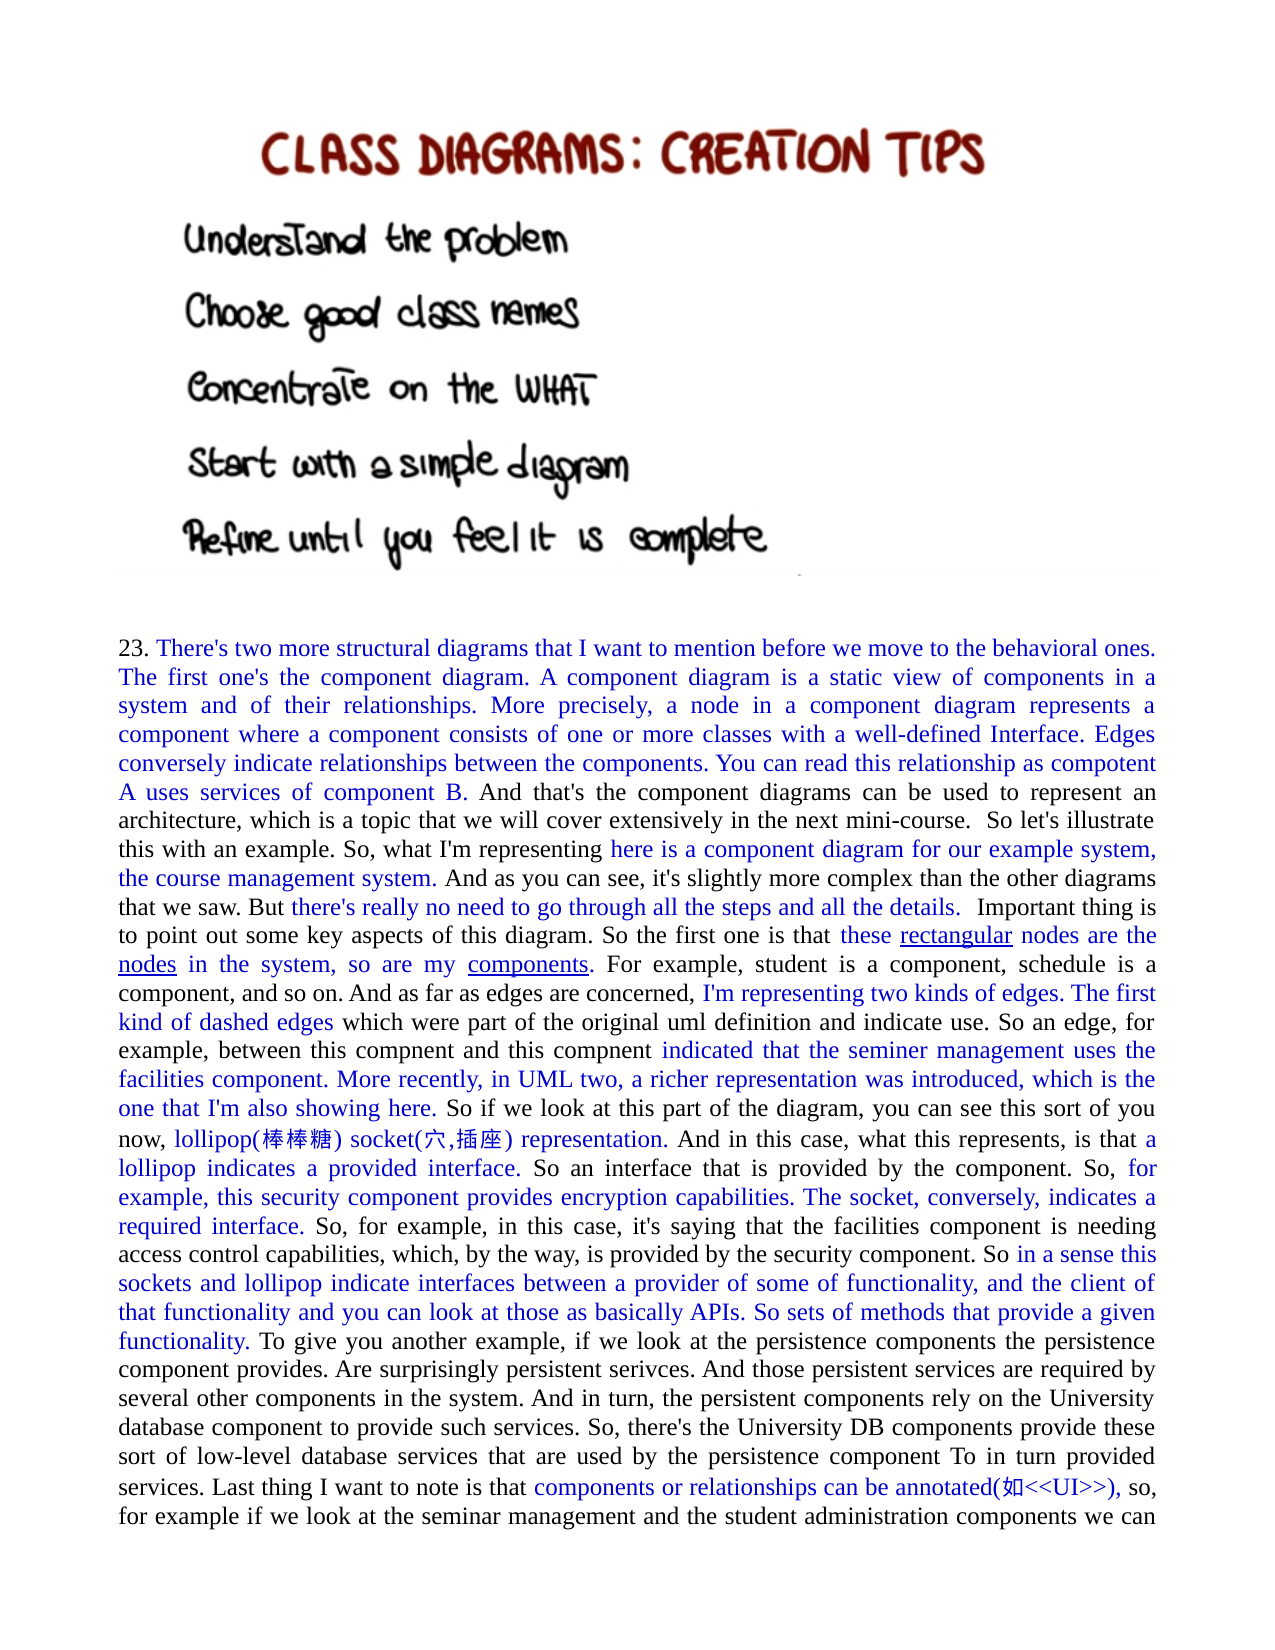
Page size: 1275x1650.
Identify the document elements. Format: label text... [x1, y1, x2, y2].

text 23. There's two more structural diagrams that I want to mention before we move to the behavioral ones. The first one's the component diagram. A component diagram is a static view of components in a system and of their relationships. More precisely, a node in a component diagram represents a component where a component consists of one or more classes with a well-defined Interface. Edges conversely indicate relationships between the components. You can read this relationship as compotent A uses services of component B. And that's the component diagrams can be used to represent an architecture, which is a topic that we will cover extensively in the next mini-course. So let's illustrate this with an example. So, what I'm representing here is a component diagram for our example system, the course management system. And as you can see, it's slightly more complex than the other diagrams that we saw. But there's really no need to go through all the steps and all the details. Important thing is to point out some key aspects of this diagram. So the first one is that these rectangular nodes are the nodes in the system, so are my components. For example, student is a component, schedule is a component, and so on. And as far as edges are concerned, I'm representing two kinds of edges. The first kind of dashed edges which were part of the original uml definition and indicate use. So an edge, for example, between this compnent and this compnent indicated that the seminer management uses the facilities component. More recently, in UML two, a richer representation was introduced, which is the one that I'm also showing here. So if we look at this part of the diagram, you can see this sort of you now, lollipop(棒棒糖) socket(穴,插座) representation. And in this case, what this represents, is that a lollipop indicates a provided interface. So an interface that is provided by the component. So, for example, this security component provides encryption capabilities. The socket, conversely, indicates a required interface. So, for example, in this case, it's saying that the facilities component is needing access control capabilities, which, by the way, is provided by the security component. So in a sense this sockets and lollipop indicate interfaces between a provider of some of functionality, and the client of that functionality and you can look at those as basically APIs. So sets of methods that provide a given functionality. To give you another example, if we look at the persistence components the persistence component provides. Are surprisingly persistent serivces. And those persistent services are required by several other components in the system. And in turn, the persistent components rely on the University database component to provide such services. So, there's the University DB components provide these sort of low-level database services that are used by the persistence component To in turn provided services. Last thing I want to note is that components or relationships can be annotated(如<<UI>>), so, for example if we look at the seminar management and the student administration components we can [118, 633, 1157, 1530]
picture [118, 118, 1157, 576]
